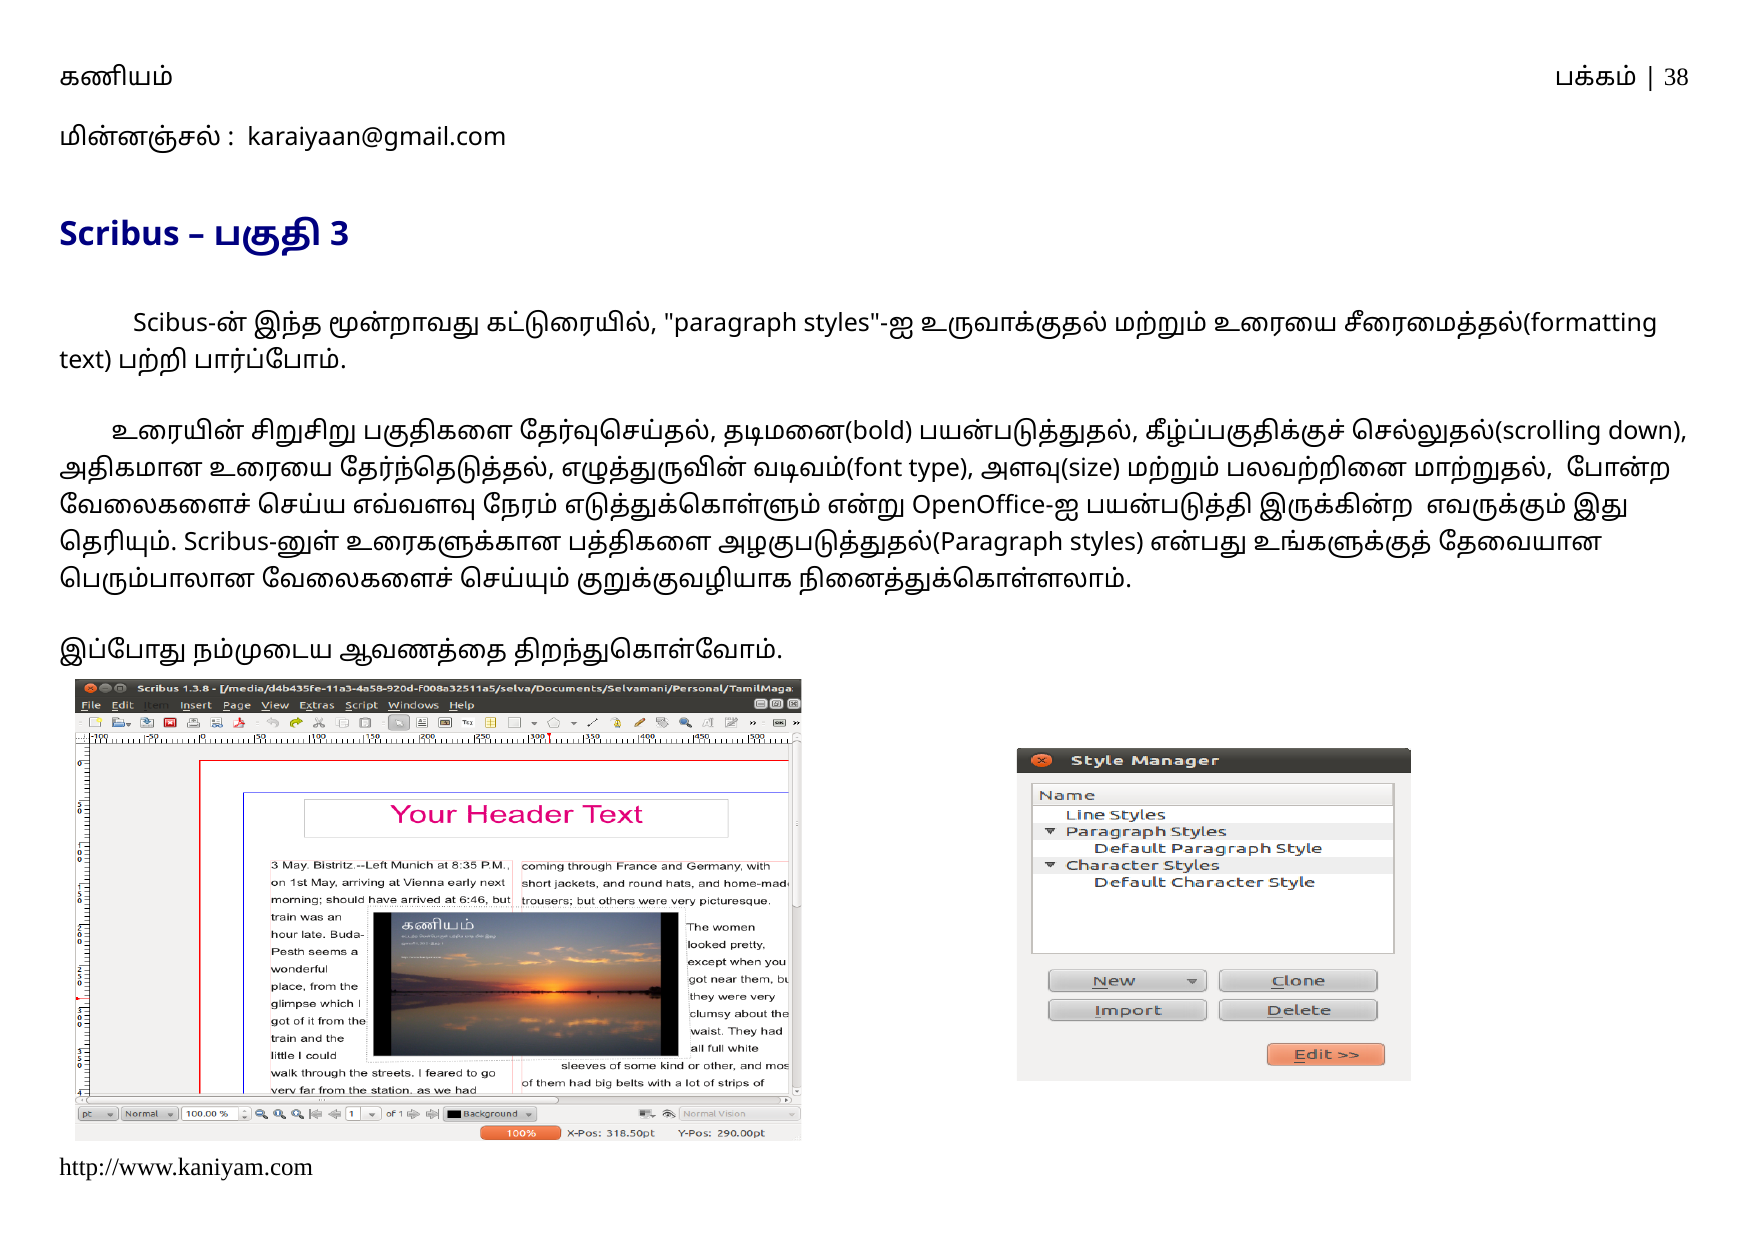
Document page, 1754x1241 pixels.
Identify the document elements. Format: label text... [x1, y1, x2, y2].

picture [75, 679, 802, 1141]
picture [1016, 748, 1411, 1081]
text உரையின் சிறுசிறு பகுதிகளை தேர்வுசெய்தல், தடிமனை(bold) பயன்படுத்துதல், கீழ்ப்பகுதிக்குச் செல்லுதல்(scrolling down), அதிகமான உரையை தேர்ந்தெடுத்தல், எழுத்துருவின் வடிவம்(font type), அளவு(size) மற்றும் பலவற்றினை மாற்றுதல், போன்ற வேலைகளைச் செய்ய எவ்வளவு நேரம் எடுத்துக்கொள்ளும் என்று OpenOffice-ஐ பயன்படுத்தி இருக்கின்ற எவருக்கும் இது தெரியும். Scribus-னுள் உரைகளுக்கான பத்திகளை அழகுபடுத்துதல்(Paragraph styles) என்பது உங்களுக்குத் தேவையான பெரும்பாலான வேலைகளைச் செய்யும் குறுக்குவழியாக நினைத்துக்கொள்ளலாம். [59, 413, 1695, 598]
subtitle Scribus – பகுதி 3 [59, 209, 1695, 258]
text மின்னஞ்சல் : karaiyaan@gmail.com [59, 118, 1695, 156]
text இப்போது நம்முடைய ஆவணத்தை திறந்துகொள்வோம். [59, 632, 1695, 669]
text Scibus-ன் இந்த மூன்றாவது கட்டுரையில், "paragraph styles"-ஐ உருவாக்குதல் மற்றும் உரையை சீரைமைத்தல்(formatting text) பற்றி பார்ப்போம். [59, 305, 1695, 379]
